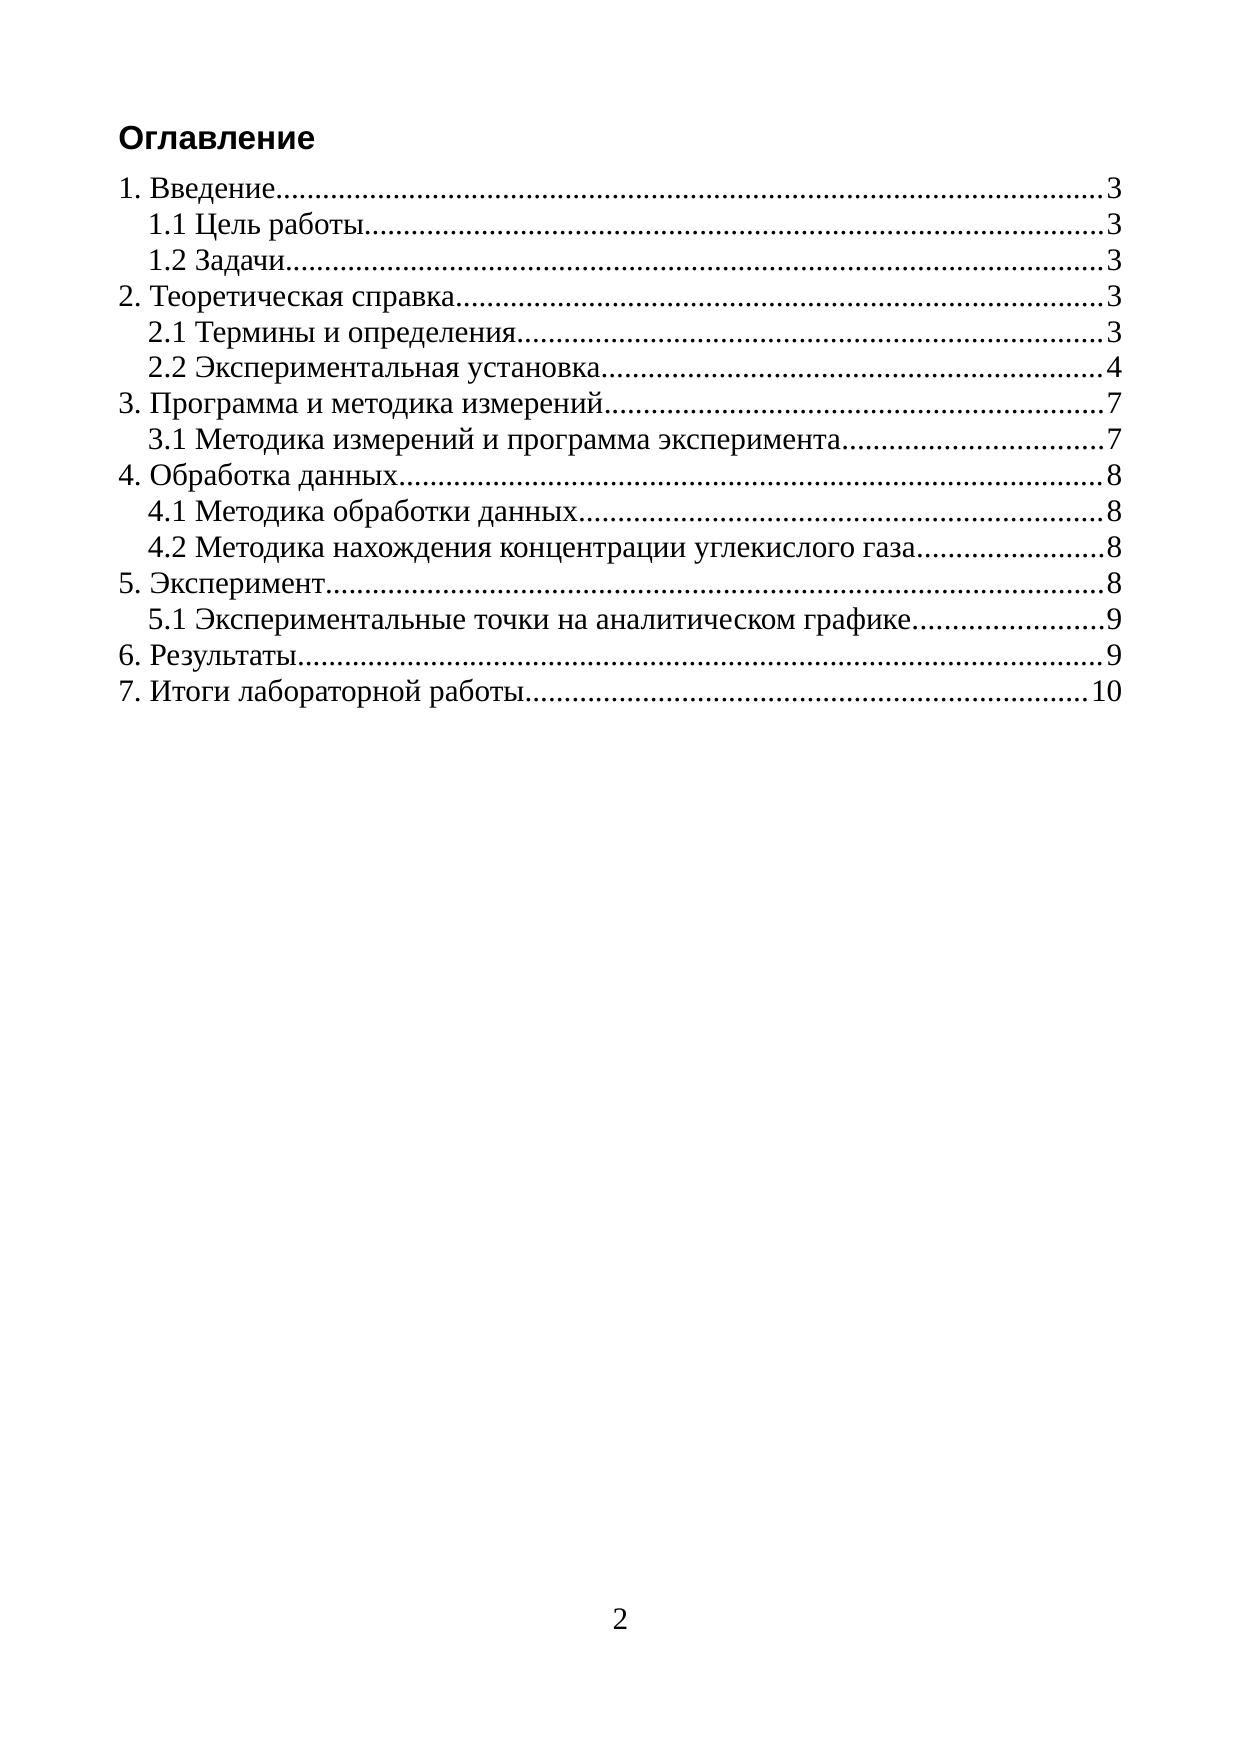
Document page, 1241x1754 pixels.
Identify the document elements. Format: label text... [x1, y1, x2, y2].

text 5. Эксперимент 8 [118, 564, 1122, 600]
subtitle Оглавление [118, 118, 1122, 157]
text 7. Итоги лабораторной работы 10 [118, 672, 1122, 708]
text 2. Теоретическая справка 3 [118, 277, 1122, 313]
text 3. Программа и методика измерений 7 [118, 385, 1122, 421]
text 5.1 Экспериментальные точки на аналитическом графике 9 [148, 600, 1122, 636]
text 1. Введение 3 [118, 169, 1122, 205]
text 2.2 Экспериментальная установка 4 [148, 349, 1122, 385]
text 4.1 Методика обработки данных 8 [148, 492, 1122, 528]
text 6. Результаты 9 [118, 636, 1122, 672]
text 1.1 Цель работы 3 [148, 205, 1122, 241]
text 1.2 Задачи 3 [148, 241, 1122, 277]
text 4. Обработка данных 8 [118, 457, 1122, 492]
text 2.1 Термины и определения 3 [148, 313, 1122, 349]
text 4.2 Методика нахождения концентрации углекислого газа 8 [148, 528, 1122, 564]
text 3.1 Методика измерений и программа эксперимента 7 [148, 421, 1122, 457]
